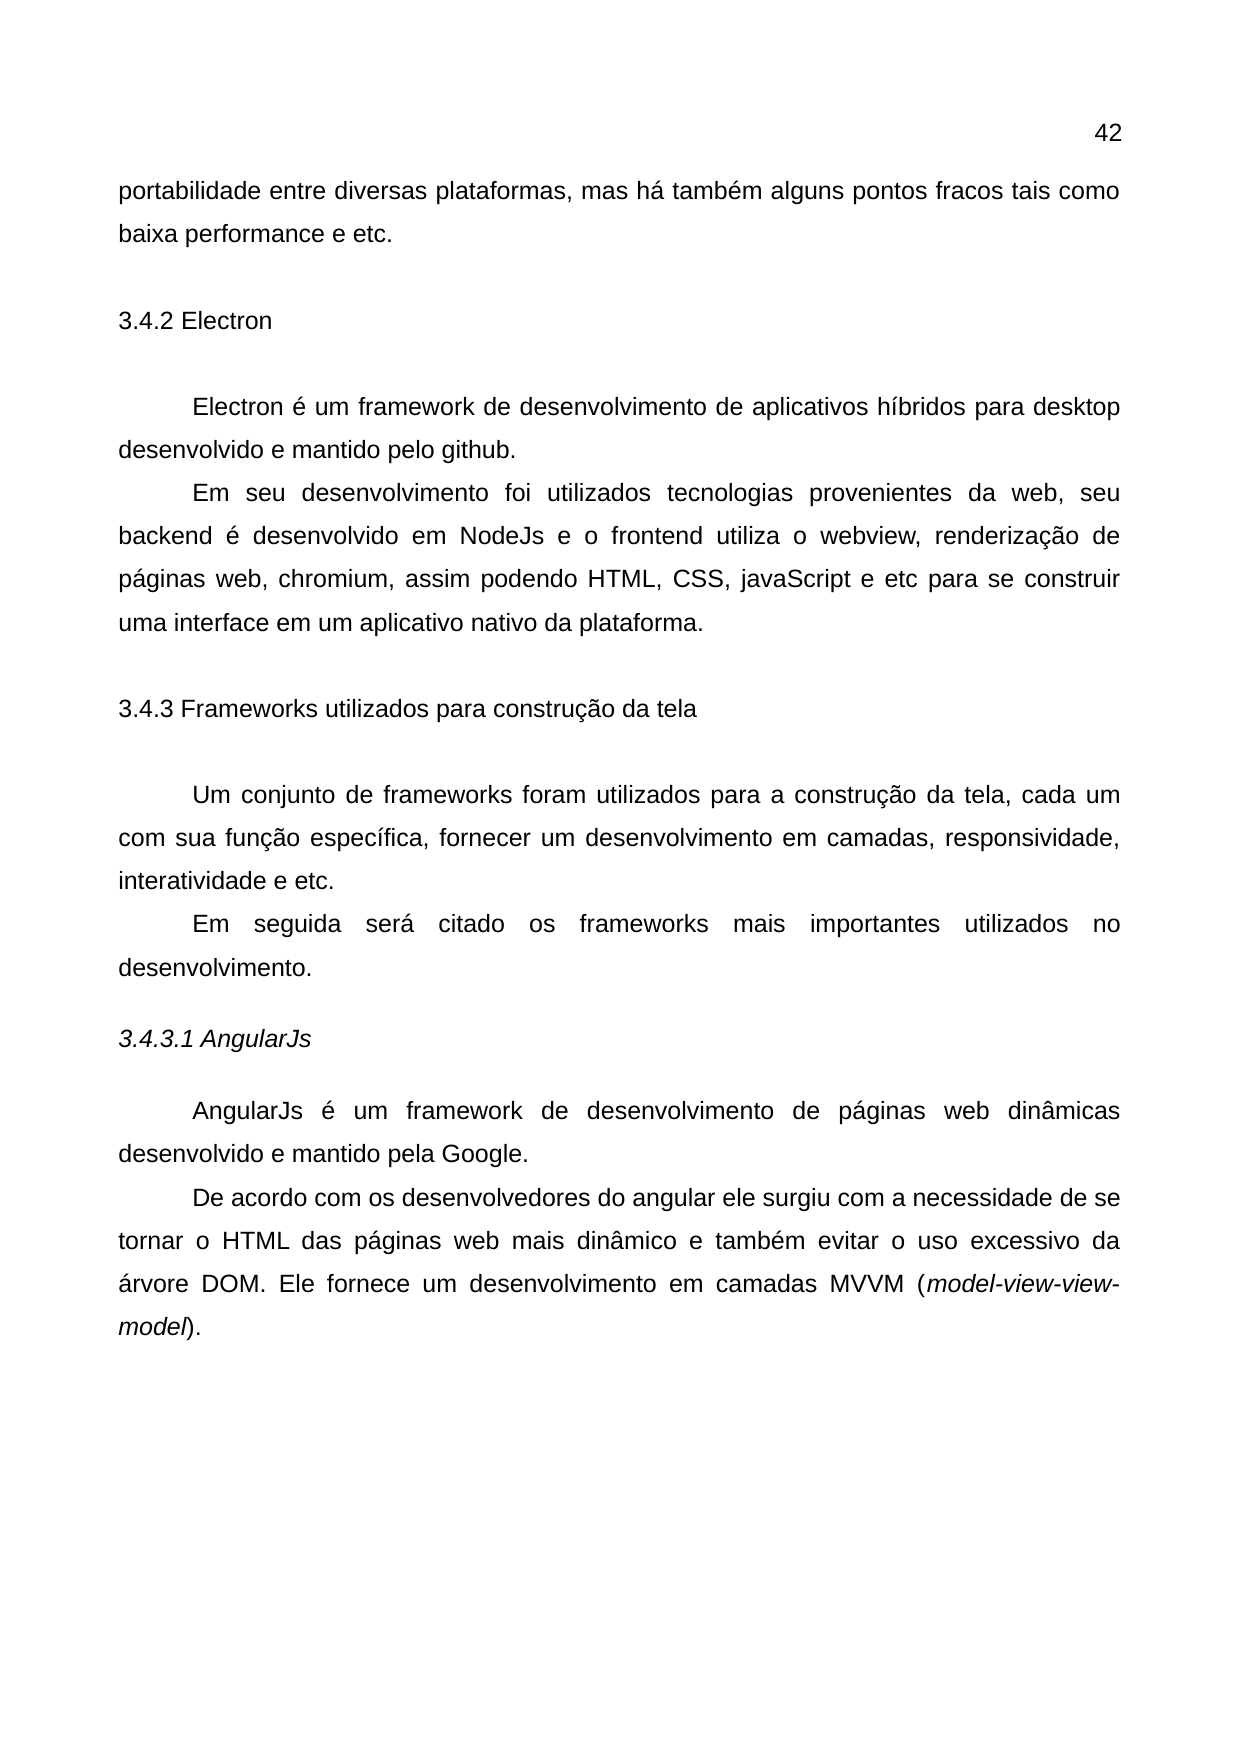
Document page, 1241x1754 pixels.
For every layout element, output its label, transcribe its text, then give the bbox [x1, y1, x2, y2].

text Electron é um framework de desenvolvimento de aplicativos híbridos para desktop desenvolvido e mantido pelo github. [118, 392, 1122, 464]
subtitle 3.4.3 Frameworks utilizados para construção da tela [118, 694, 1122, 723]
text Em seu desenvolvimento foi utilizados tecnologias provenientes da web, seu backend é desenvolvido em NodeJs e o frontend utiliza o webview, renderização de páginas web, chromium, assim podendo HTML, CSS, javaScript e etc para se construir uma interface em um aplicativo nativo da plataforma. [118, 478, 1122, 636]
text Em seguida será citado os frameworks mais importantes utilizados no desenvolvimento. [118, 909, 1122, 981]
text De acordo com os desenvolvedores do angular ele surgiu com a necessidade de se tornar o HTML das páginas web mais dinâmico e também evitar o uso excessivo da árvore DOM. Ele fornece um desenvolvimento em camadas MVVM (model-view-view-model). [118, 1183, 1122, 1341]
subtitle 3.4.3.1 AngularJs [118, 1024, 1122, 1053]
subtitle 3.4.2 Electron [118, 306, 1122, 334]
text portabilidade entre diversas plataformas, mas há também alguns pontos fracos tais como baixa performance e etc. [118, 176, 1122, 248]
text AngularJs é um framework de desenvolvimento de páginas web dinâmicas desenvolvido e mantido pela Google. [118, 1096, 1122, 1168]
text Um conjunto de frameworks foram utilizados para a construção da tela, cada um com sua função específica, fornecer um desenvolvimento em camadas, responsividade, interatividade e etc. [118, 780, 1122, 895]
